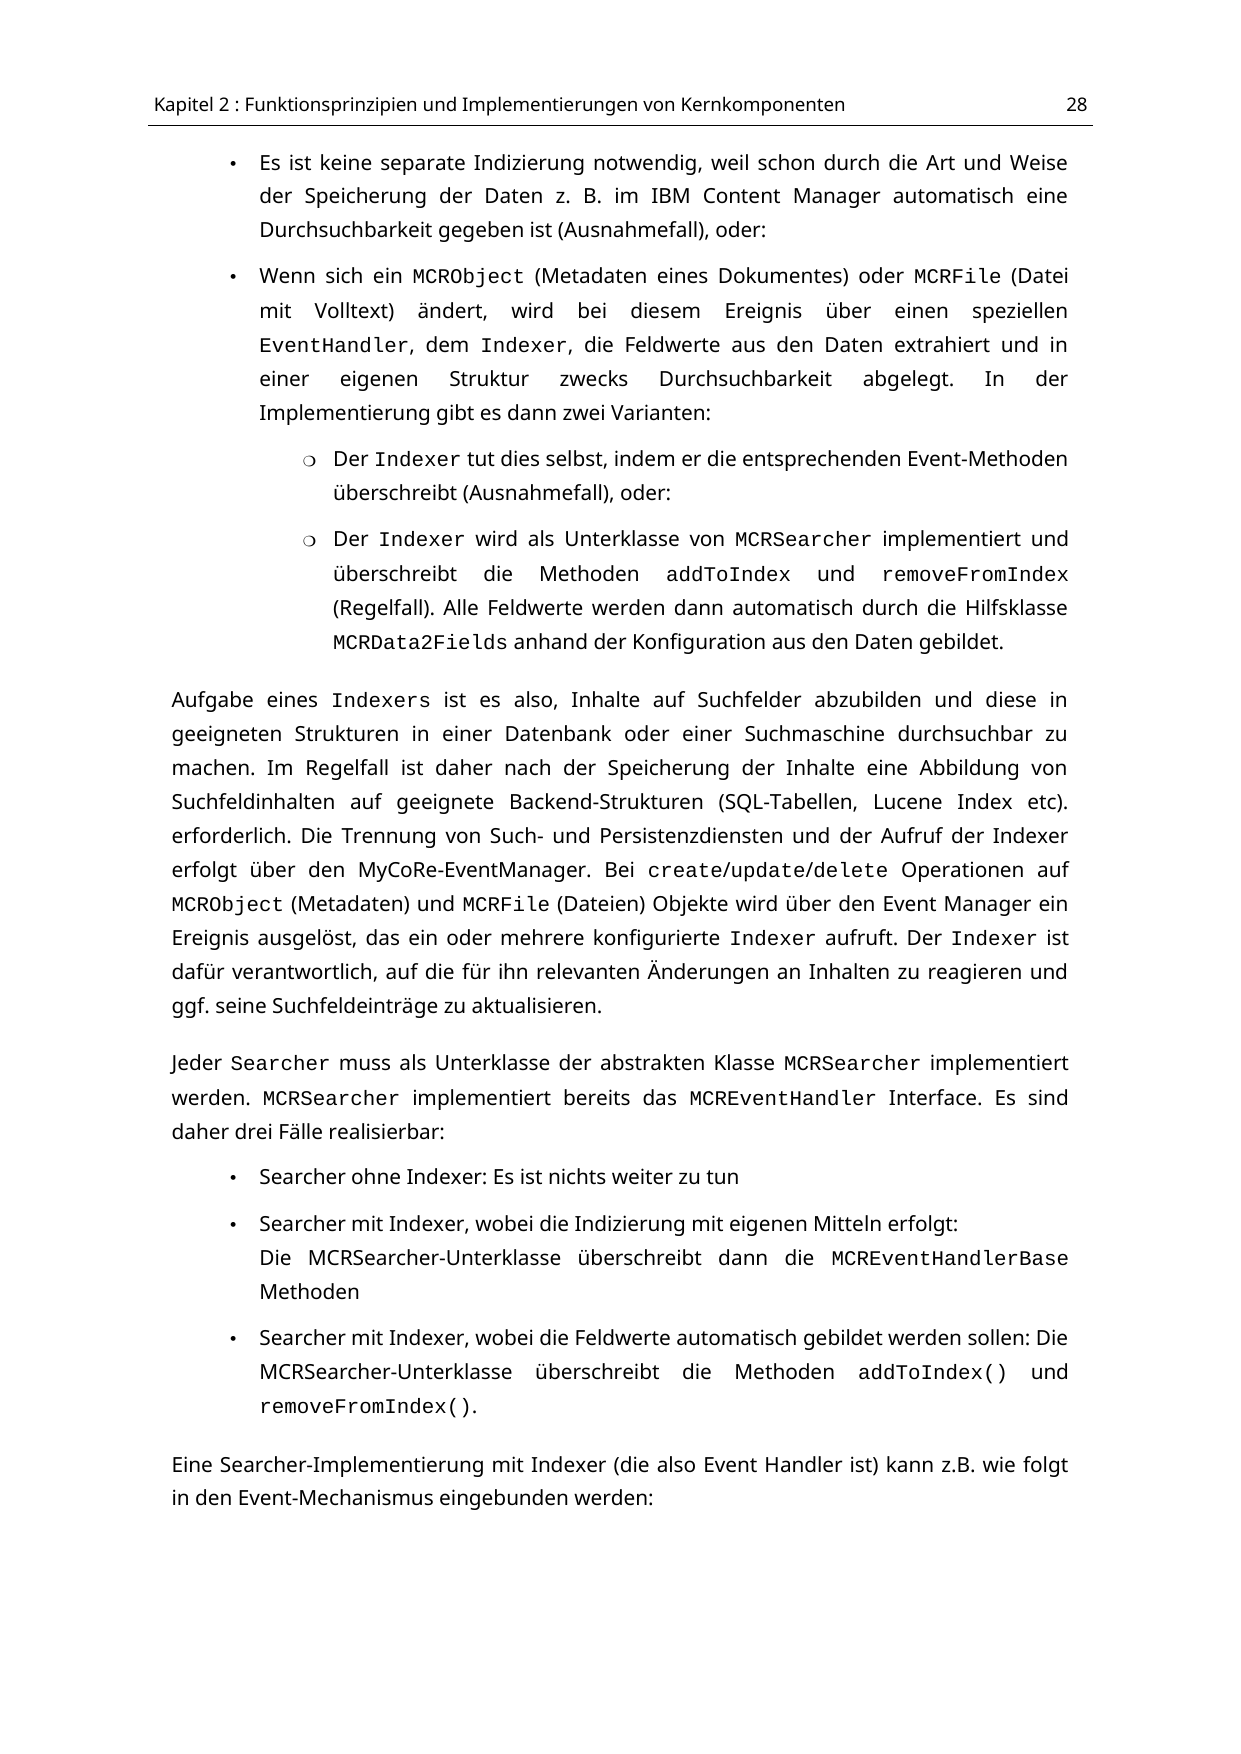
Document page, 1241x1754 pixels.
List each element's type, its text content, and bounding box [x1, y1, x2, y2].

text Eine Searcher-Implementierung mit Indexer (die also Event Handler ist) kann z.B. wie folgt in den Event-Mechanismus eingebunden werden: [171, 1450, 1069, 1512]
list Der Indexer wird als Unterklasse von MCRSearcher implementiert und überschreibt die Methoden addToIndex und removeFromIndex (Regelfall). Alle Feldwerte werden dann automatisch durch die Hilfsklasse MCRData2Fields anhand der Konfiguration aus den Daten gebildet. [266, 524, 1069, 655]
list Searcher mit Indexer, wobei die Feldwerte automatisch gebildet werden sollen: Die MCRSearcher-Unterklasse überschreibt die Methoden addToIndex() und removeFromIndex(). [192, 1323, 1069, 1420]
list Der Indexer tut dies selbst, indem er die entsprechenden Event-Methoden überschreibt (Ausnahmefall), oder: [266, 444, 1069, 506]
list Es ist keine separate Indizierung notwendig, weil schon durch die Art und Weise der Speicherung der Daten z. B. im IBM Content Manager automatisch eine Durchsuchbarkeit gegeben ist (Ausnahmefall), oder: [192, 148, 1069, 243]
list Searcher ohne Indexer: Es ist nichts weiter zu tun [192, 1162, 1069, 1191]
text Aufgabe eines Indexers ist es also, Inhalte auf Suchfelder abzubilden und diese in geeigneten Strukturen in einer Datenbank oder einer Suchmaschine durchsuchbar zu machen. Im Regelfall ist daher nach der Speicherung der Inhalte eine Abbildung von Suchfeldinhalten auf geeignete Backend-Strukturen (SQL-Tabellen, Lucene Index etc). erforderlich. Die Trennung von Such- und Persistenzdiensten und der Aufruf der Indexer erfolgt über den MyCoRe-EventManager. Bei create/update/delete Operationen auf MCRObject (Metadaten) und MCRFile (Dateien) Objekte wird über den Event Manager ein Ereignis ausgelöst, das ein oder mehrere konfigurierte Indexer aufruft. Der Indexer ist dafür verantwortlich, auf die für ihn relevanten Änderungen an Inhalten zu reagieren und ggf. seine Suchfeldeinträge zu aktualisieren. [171, 685, 1069, 1019]
list Searcher mit Indexer, wobei die Indizierung mit eigenen Mitteln erfolgt: Die MCRSearcher-Unterklasse überschreibt dann die MCREventHandlerBase Methoden [192, 1209, 1069, 1305]
text Jeder Searcher muss als Unterklasse der abstrakten Klasse MCRSearcher implementiert werden. MCRSearcher implementiert bereits das MCREventHandler Interface. Es sind daher drei Fälle realisierbar: [171, 1048, 1069, 1145]
list Wenn sich ein MCRObject (Metadaten eines Dokumentes) oder MCRFile (Datei mit Volltext) ändert, wird bei diesem Ereignis über einen speziellen EventHandler, dem Indexer, die Feldwerte aus den Daten extrahiert und in einer eigenen Struktur zwecks Durchsuchbarkeit abgelegt. In der Implementierung gibt es dann zwei Varianten: [192, 262, 1069, 426]
